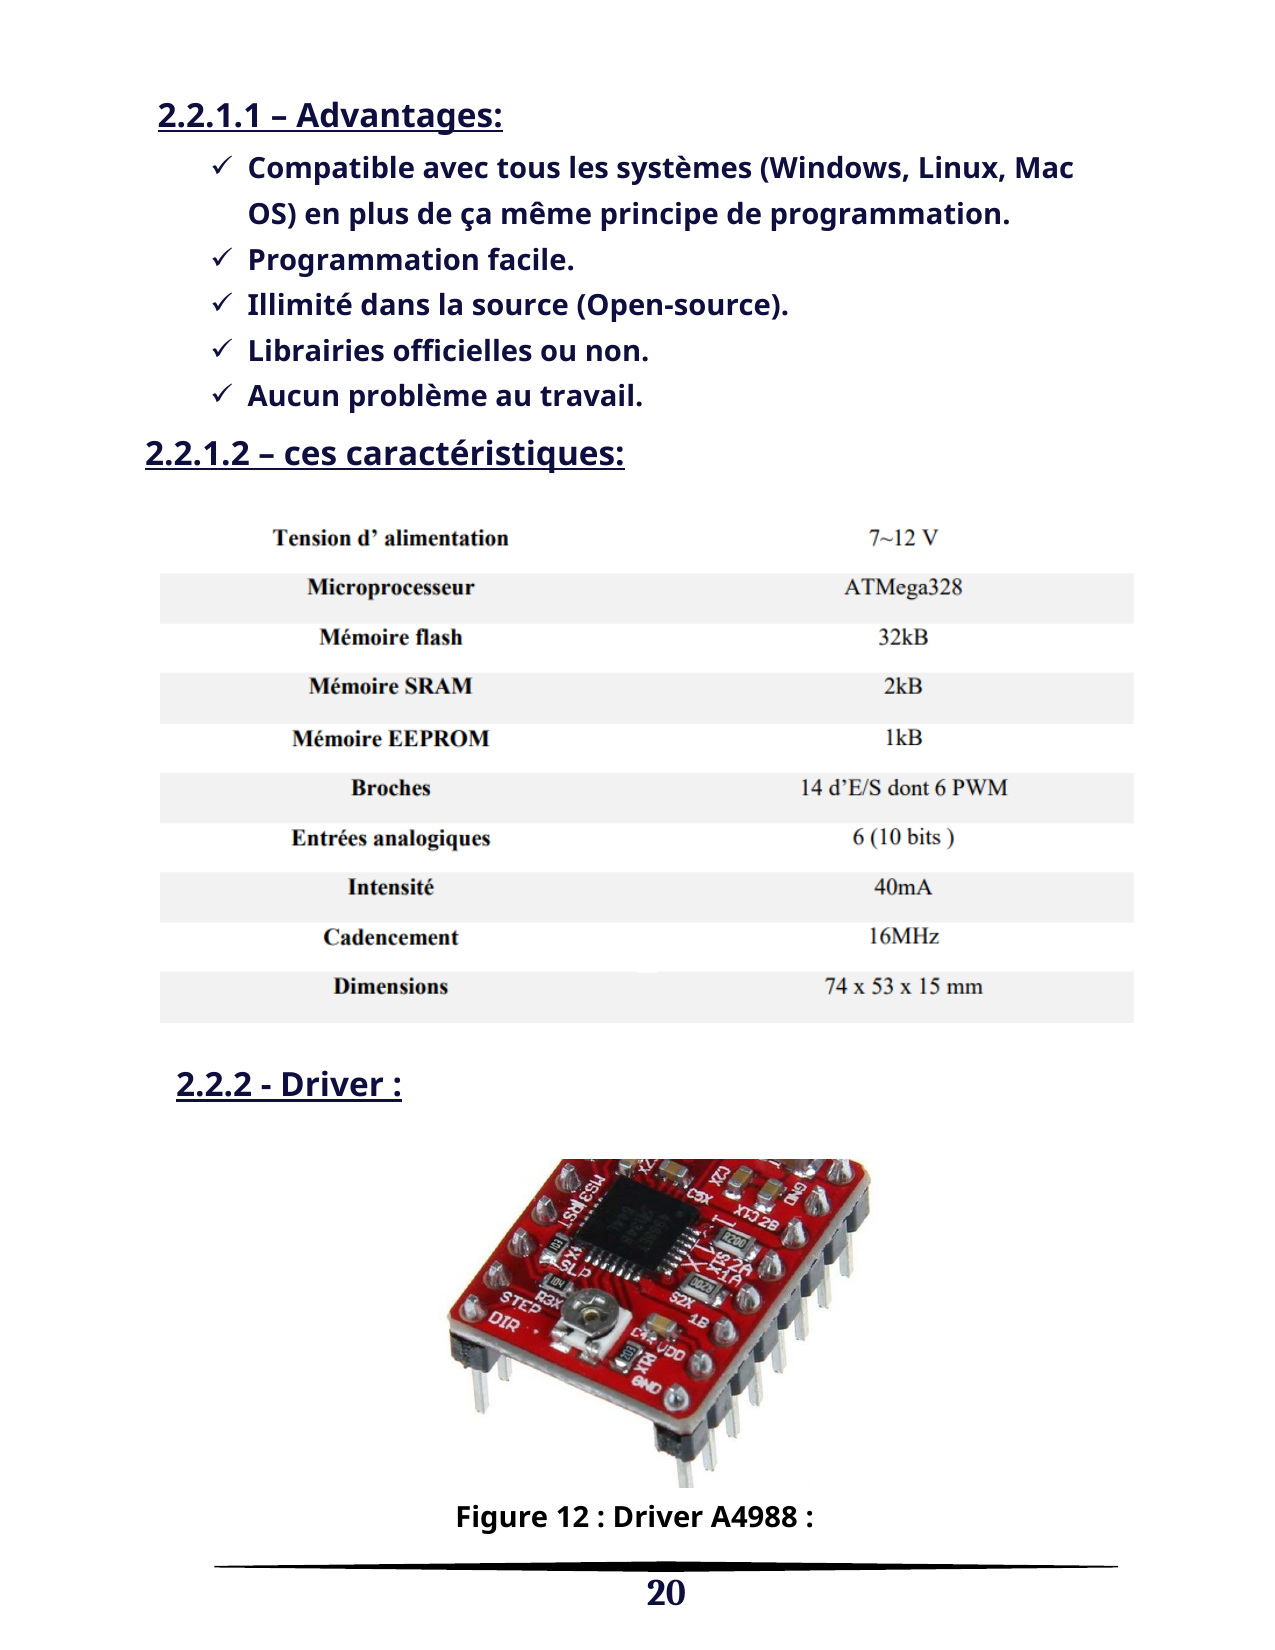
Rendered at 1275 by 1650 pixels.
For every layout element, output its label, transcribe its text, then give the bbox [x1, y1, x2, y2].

list Compatible avec tous les systèmes (Windows, Linux, Mac OS) en plus de ça même principe de programmation. [210, 147, 1092, 233]
text 2.2.1.1 – Advantages: [157, 91, 1132, 137]
text Figure 12 : Driver A4988 : [455, 1496, 913, 1536]
list Programmation facile. [210, 239, 1092, 278]
list Librairies officielles ou non. [210, 330, 1092, 370]
text 2.2.1.2 – ces caractéristiques: [145, 429, 1120, 475]
list Aucun problème au travail. [210, 376, 1092, 412]
list Illimité dans la source (Open-source). [210, 284, 1092, 324]
text 2.2.2 - Driver : [176, 1061, 1151, 1106]
